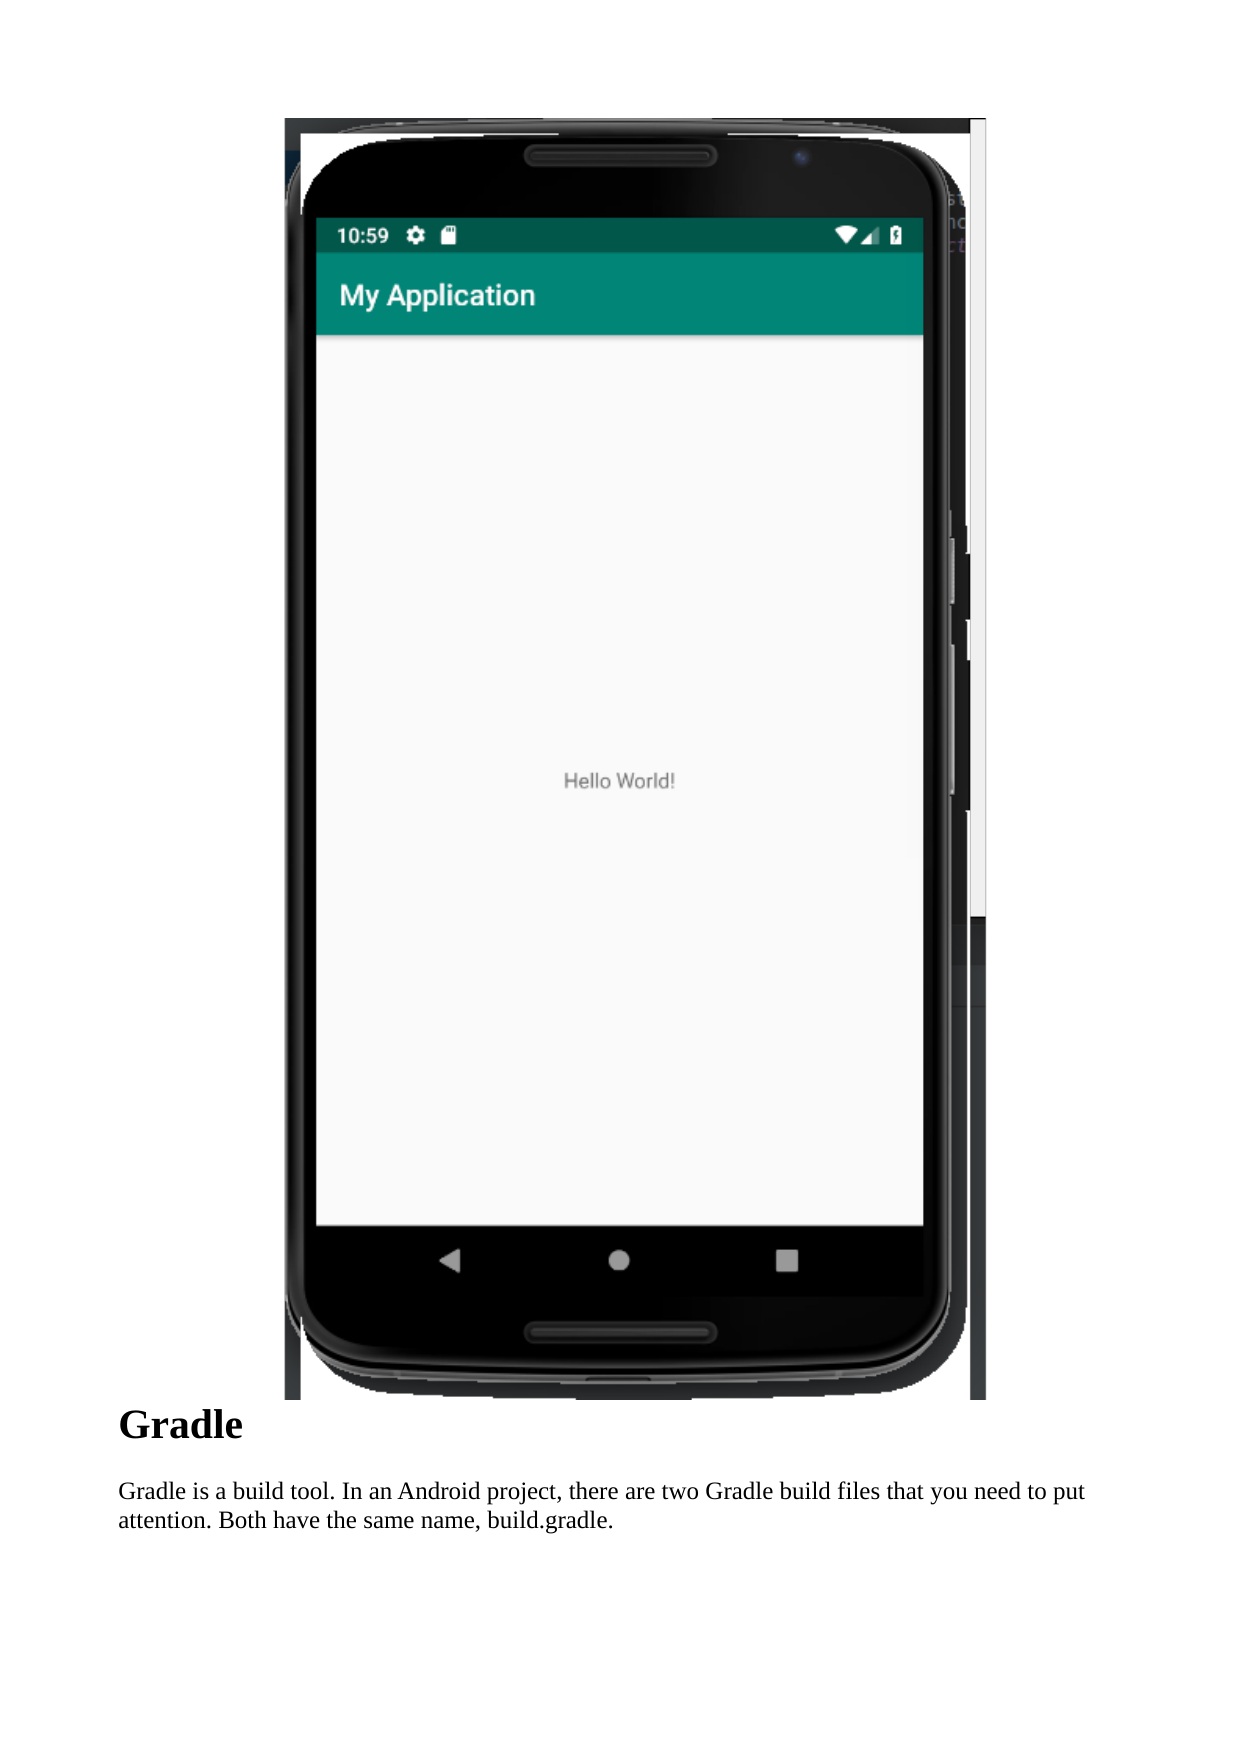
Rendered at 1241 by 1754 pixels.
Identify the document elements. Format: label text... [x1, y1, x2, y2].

picture [221, 118, 1019, 1400]
text Gradle is a build tool. In an Android project, there are two Gradle build files that you need to put attention. Both have the same name, build.gradle. [118, 1476, 1122, 1533]
text Gradle [118, 204, 1122, 1447]
